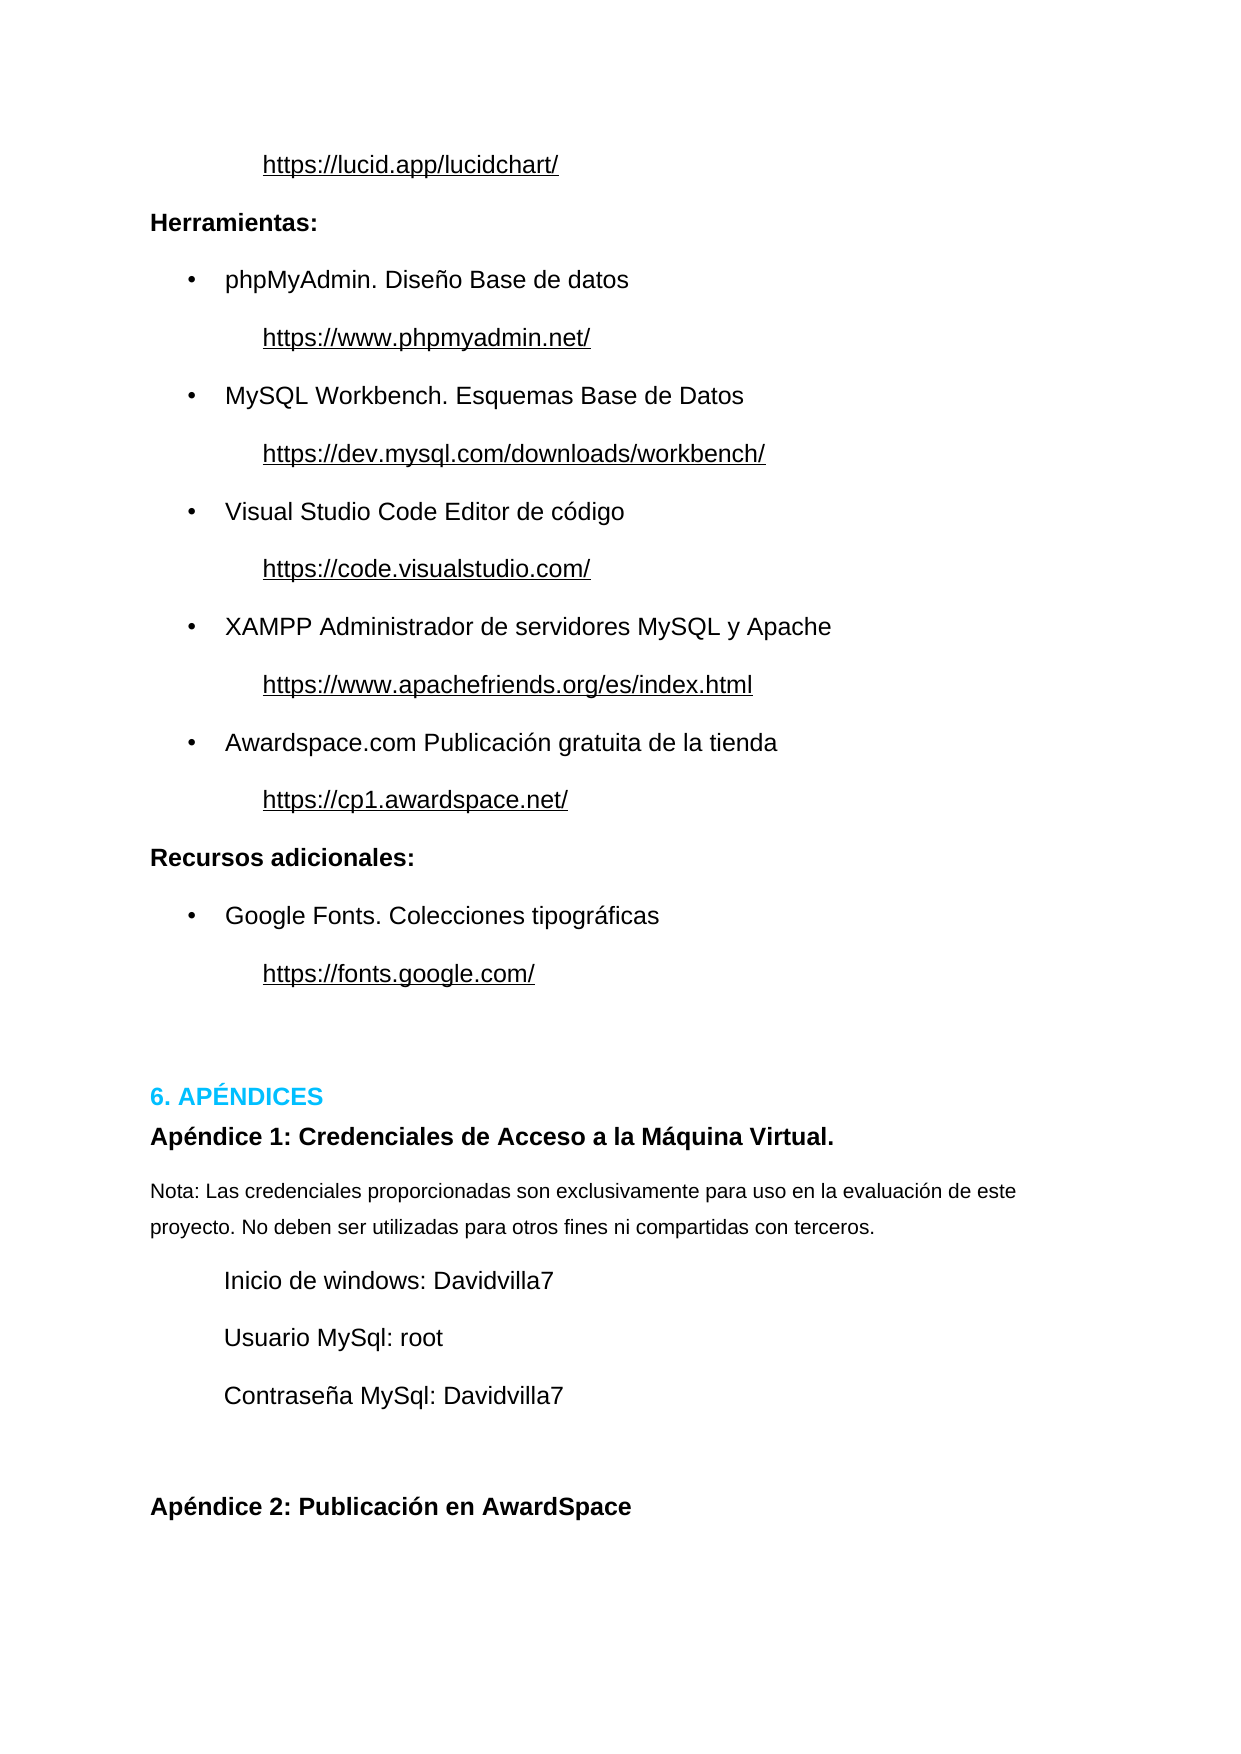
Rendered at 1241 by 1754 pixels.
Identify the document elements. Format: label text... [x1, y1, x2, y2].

list https://cp1.awardspace.net/ [225, 785, 1090, 814]
list Google Fonts. Colecciones tipográficas [187, 901, 1090, 929]
text Usuario MySql: root [150, 1323, 1090, 1352]
list https://code.visualstudio.com/ [225, 554, 1090, 583]
text Contraseña MySql: Davidvilla7 [150, 1381, 1090, 1461]
list https://lucid.app/lucidchart/ [225, 150, 1090, 179]
list https://www.phpmyadmin.net/ [225, 323, 1090, 352]
list https://fonts.google.com/ [225, 958, 1090, 987]
list Visual Studio Code Editor de código [187, 496, 1090, 525]
list XAMPP Administrador de servidores MySQL y Apache [187, 612, 1090, 641]
text Apéndice 1: Credenciales de Acceso a la Máquina Virtual. [150, 1121, 1090, 1150]
subtitle 6. APÉNDICES [150, 1082, 1090, 1111]
list phpMyAdmin. Diseño Base de datos [187, 265, 1090, 294]
text Nota: Las credenciales proporcionadas son exclusivamente para uso en la evaluación de este proyecto. No deben ser utilizadas para otros fines ni compartidas con terceros. [150, 1179, 1090, 1239]
list https://dev.mysql.com/downloads/workbench/ [225, 439, 1090, 467]
list Awardspace.com Publicación gratuita de la tienda [187, 727, 1090, 756]
list https://www.apachefriends.org/es/index.html [225, 670, 1090, 698]
list MySQL Workbench. Esquemas Base de Datos [187, 381, 1090, 410]
text Inicio de windows: Davidvilla7 [150, 1266, 1090, 1294]
text Recursos adicionales: [150, 843, 1090, 872]
text Apéndice 2: Publicación en AwardSpace [150, 1492, 1090, 1521]
text Herramientas: [150, 208, 1090, 236]
